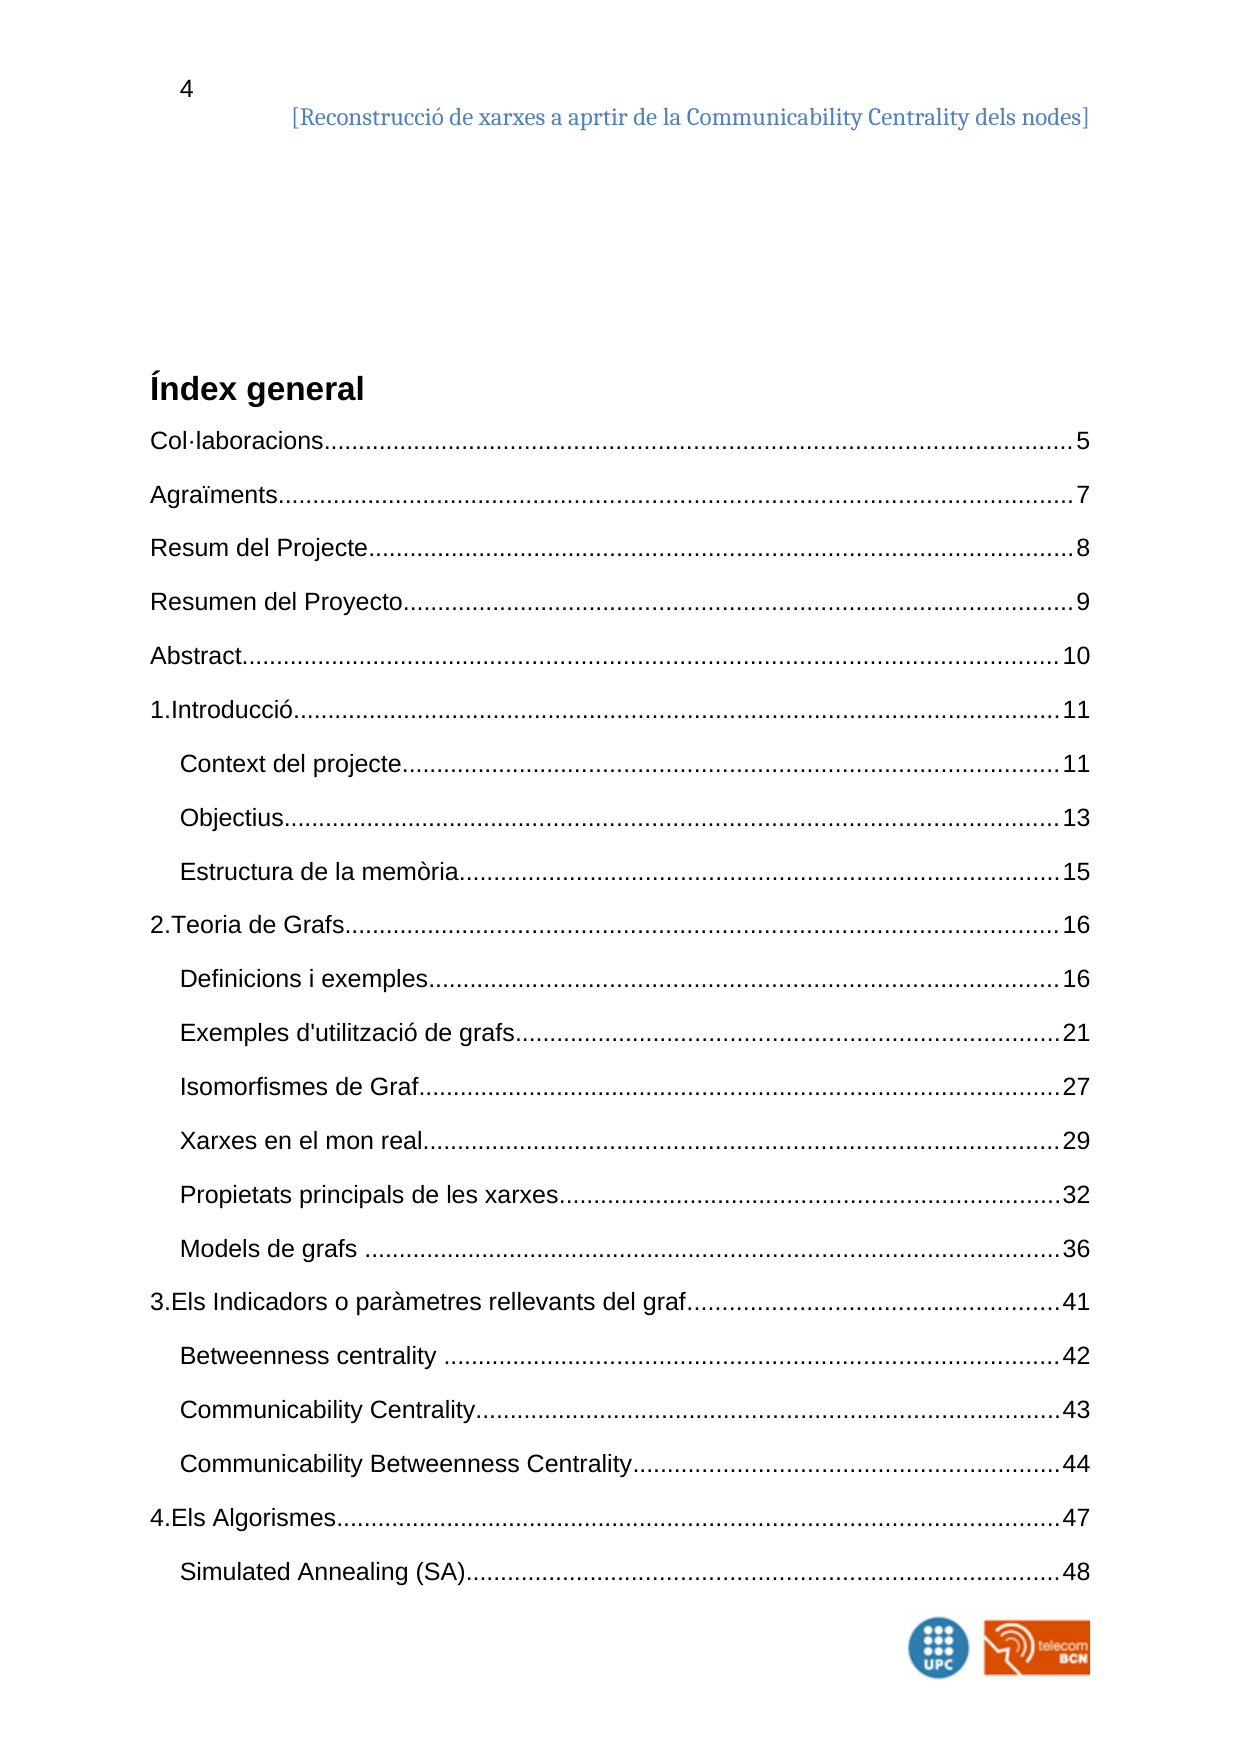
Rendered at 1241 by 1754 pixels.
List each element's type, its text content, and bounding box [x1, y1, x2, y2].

text Objectius 13 [179, 803, 1090, 831]
picture [904, 1614, 1091, 1681]
text Resum del Projecte 8 [150, 533, 1090, 562]
text Models de grafs 36 [179, 1233, 1090, 1262]
text 4.Els Algorismes 47 [150, 1503, 1090, 1532]
text 2.Teoria de Grafs 16 [150, 910, 1090, 939]
text Simulated Annealing (SA) 48 [179, 1557, 1090, 1585]
text Abstract 10 [150, 641, 1090, 670]
text 1.Introducció 11 [150, 695, 1090, 724]
text Estructura de la memòria 15 [179, 857, 1090, 885]
text Resumen del Proyecto 9 [150, 587, 1090, 616]
text Definicions i exemples 16 [179, 964, 1090, 993]
text Col·laboracions 5 [150, 426, 1090, 454]
text Communicability Betweenness Centrality 44 [179, 1449, 1090, 1478]
text 3.Els Indicadors o paràmetres rellevants del graf 41 [150, 1287, 1090, 1316]
text Exemples d'utilització de grafs 21 [179, 1018, 1090, 1047]
text Context del projecte 11 [179, 749, 1090, 778]
subtitle Índex general [150, 369, 1090, 407]
text Xarxes en el mon real 29 [179, 1126, 1090, 1154]
text Propietats principals de les xarxes 32 [179, 1180, 1090, 1208]
text Agraïments 7 [150, 479, 1090, 508]
text Betweenness centrality 42 [179, 1341, 1090, 1370]
text Communicability Centrality 43 [179, 1395, 1090, 1424]
text Isomorfismes de Graf 27 [179, 1072, 1090, 1101]
